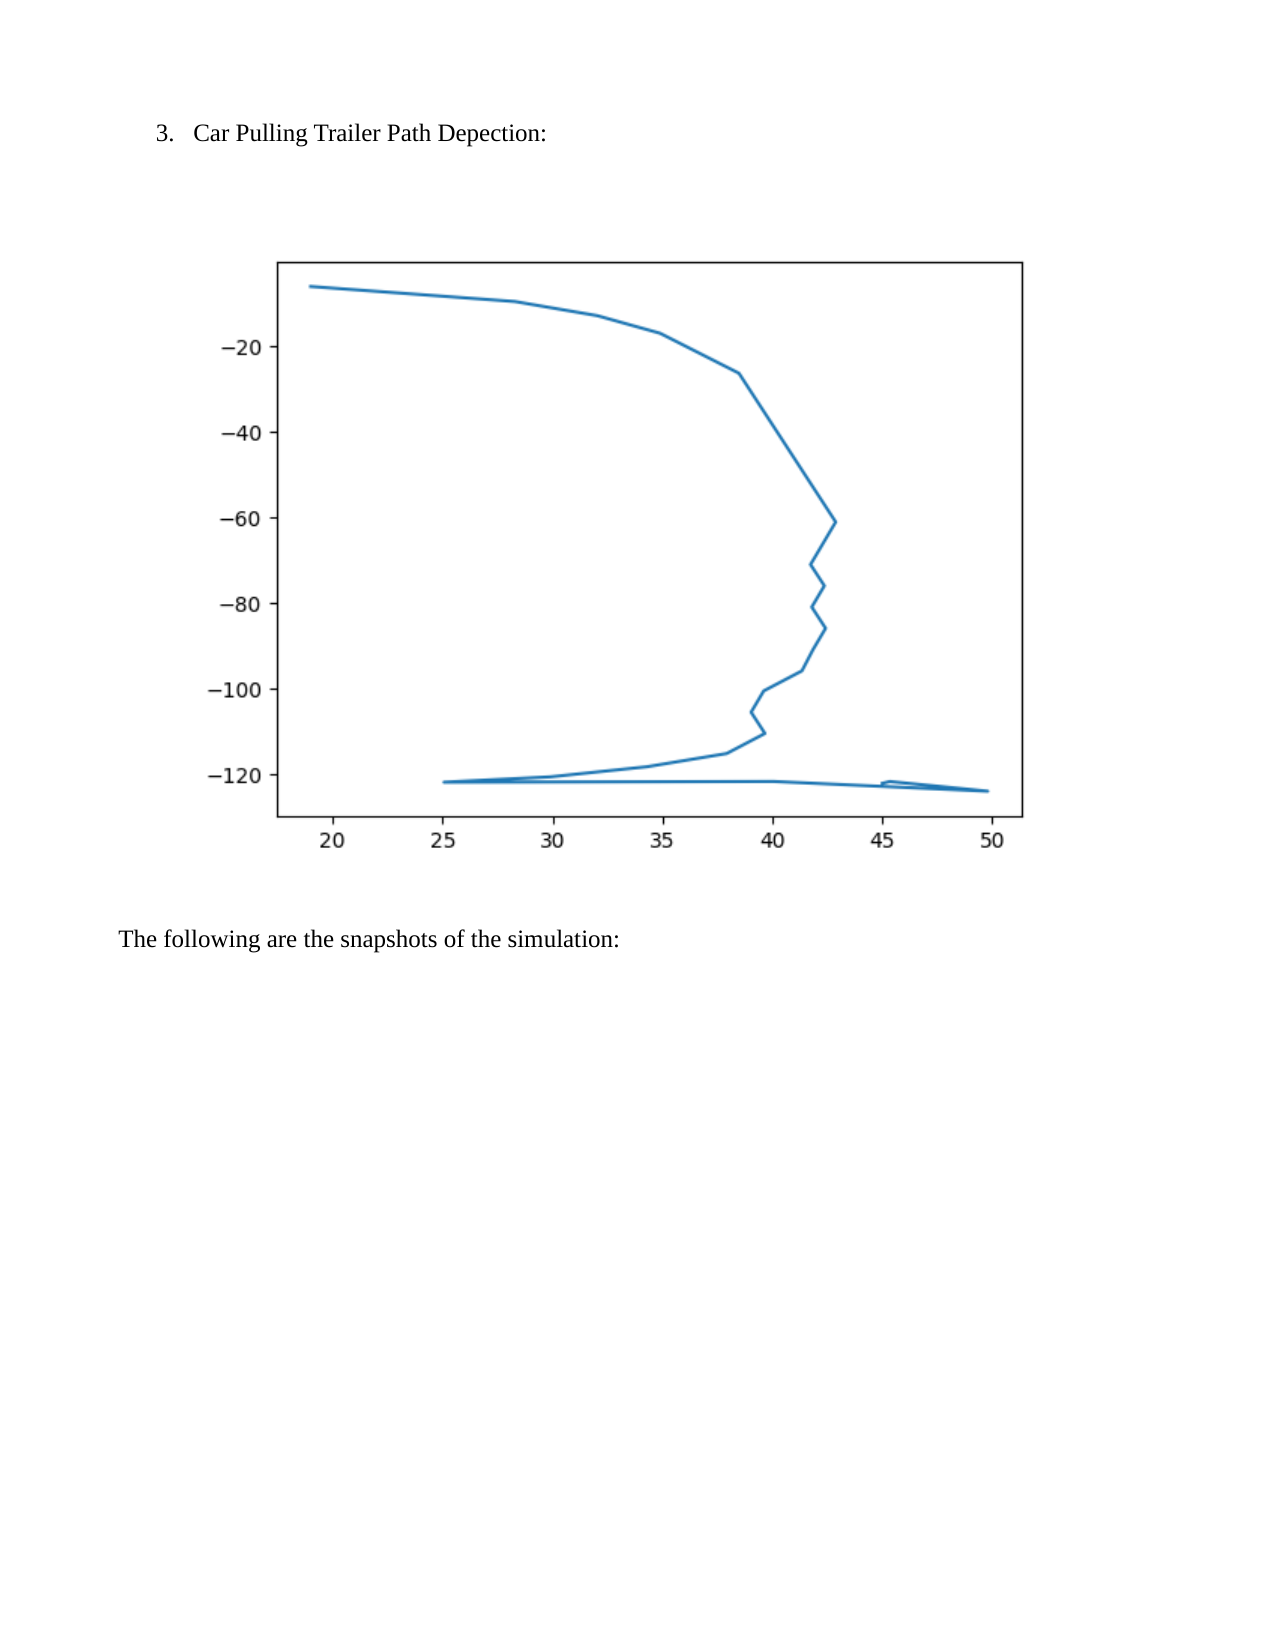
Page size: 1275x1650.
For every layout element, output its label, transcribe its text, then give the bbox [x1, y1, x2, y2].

text The following are the snapshots of the simulation: [118, 924, 1157, 953]
list Car Pulling Trailer Path Depection: [156, 118, 1157, 147]
picture [157, 175, 1118, 896]
